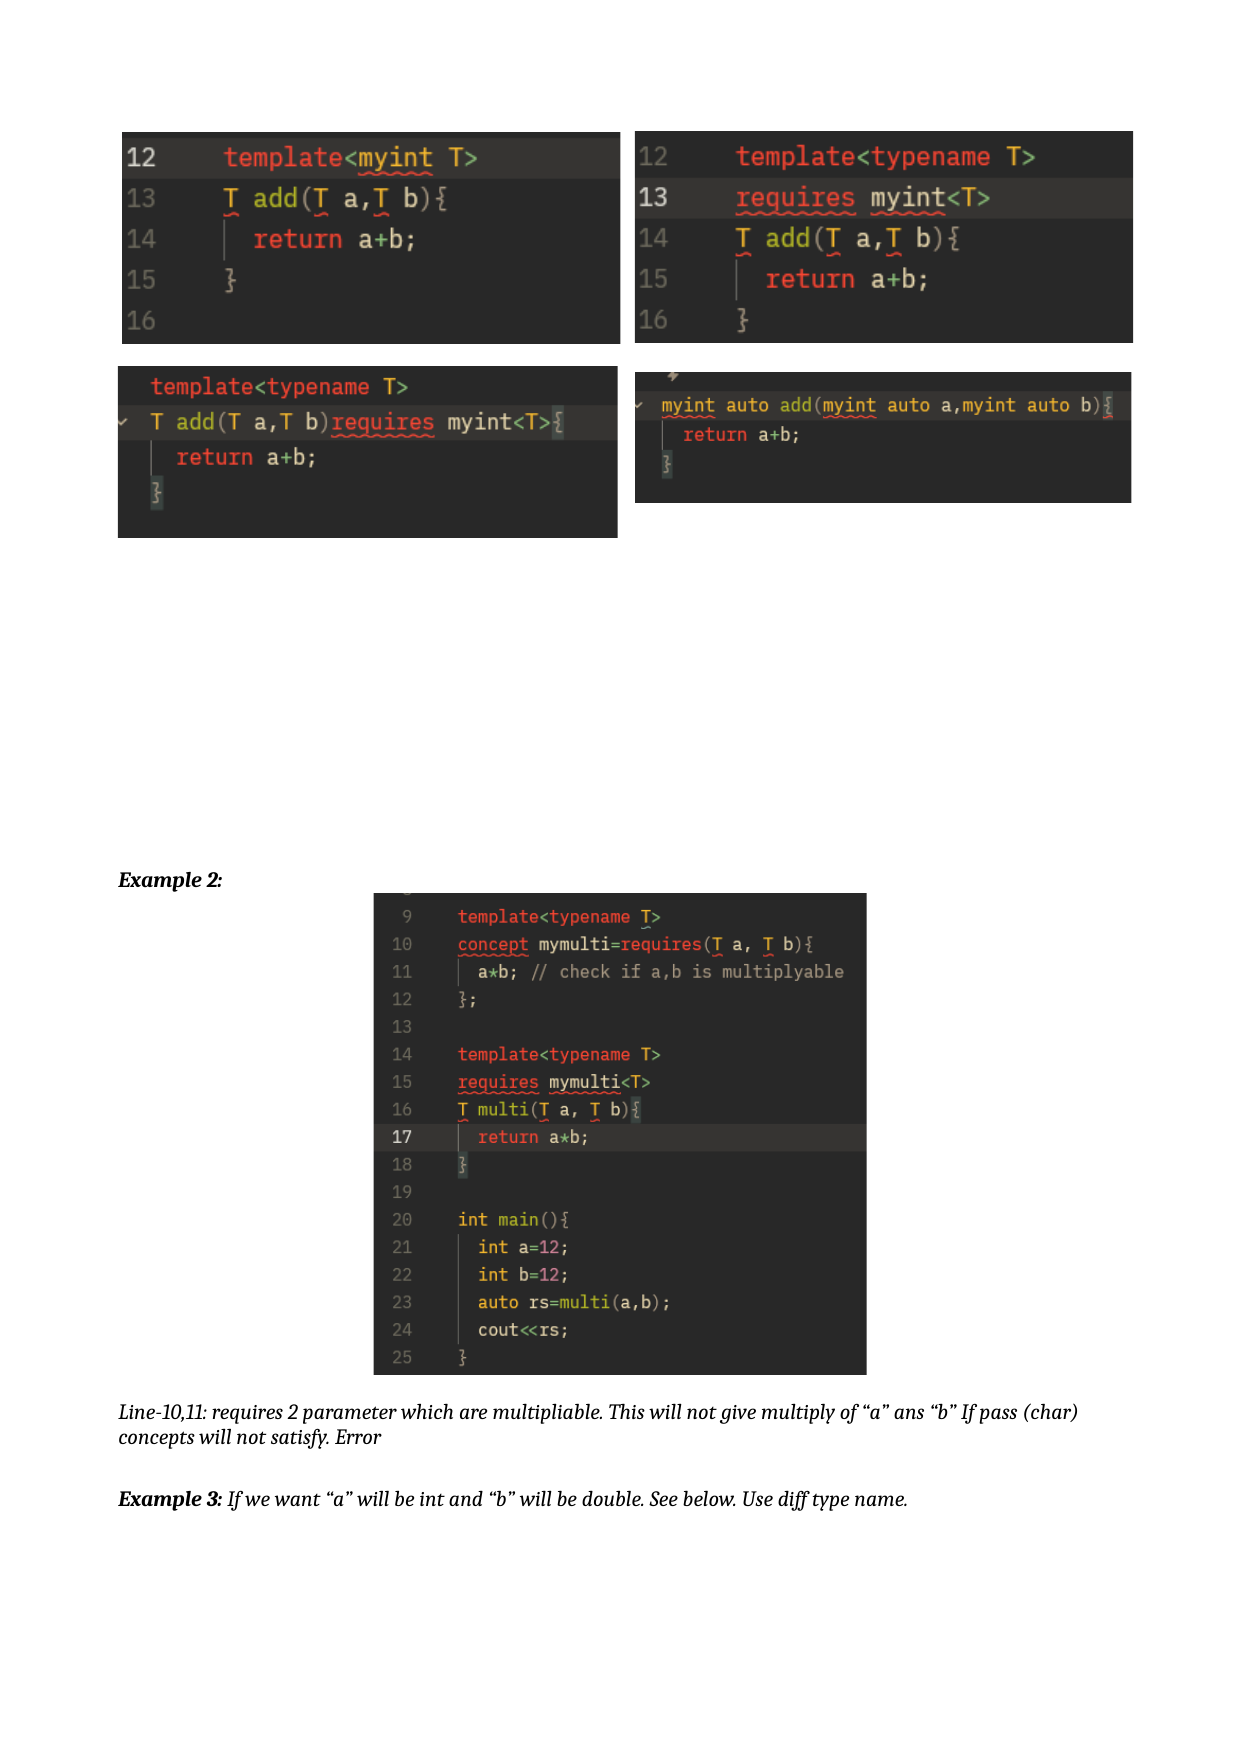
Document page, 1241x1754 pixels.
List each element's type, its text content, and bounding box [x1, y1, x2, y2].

picture [117, 366, 618, 538]
text Line-10,11: requires 2 parameter which are multipliable. This will not give multiply of “a” ans “b” If pass (char) concepts will not satisfy. Error [118, 1399, 1122, 1450]
picture [122, 132, 621, 344]
picture [634, 131, 1134, 343]
picture [635, 372, 1132, 503]
text Example 3: If we want “a” will be int and “b” will be double. See below. Use diff type name. [118, 1487, 1122, 1512]
text Example 2: [118, 868, 1122, 893]
picture [373, 893, 867, 1375]
